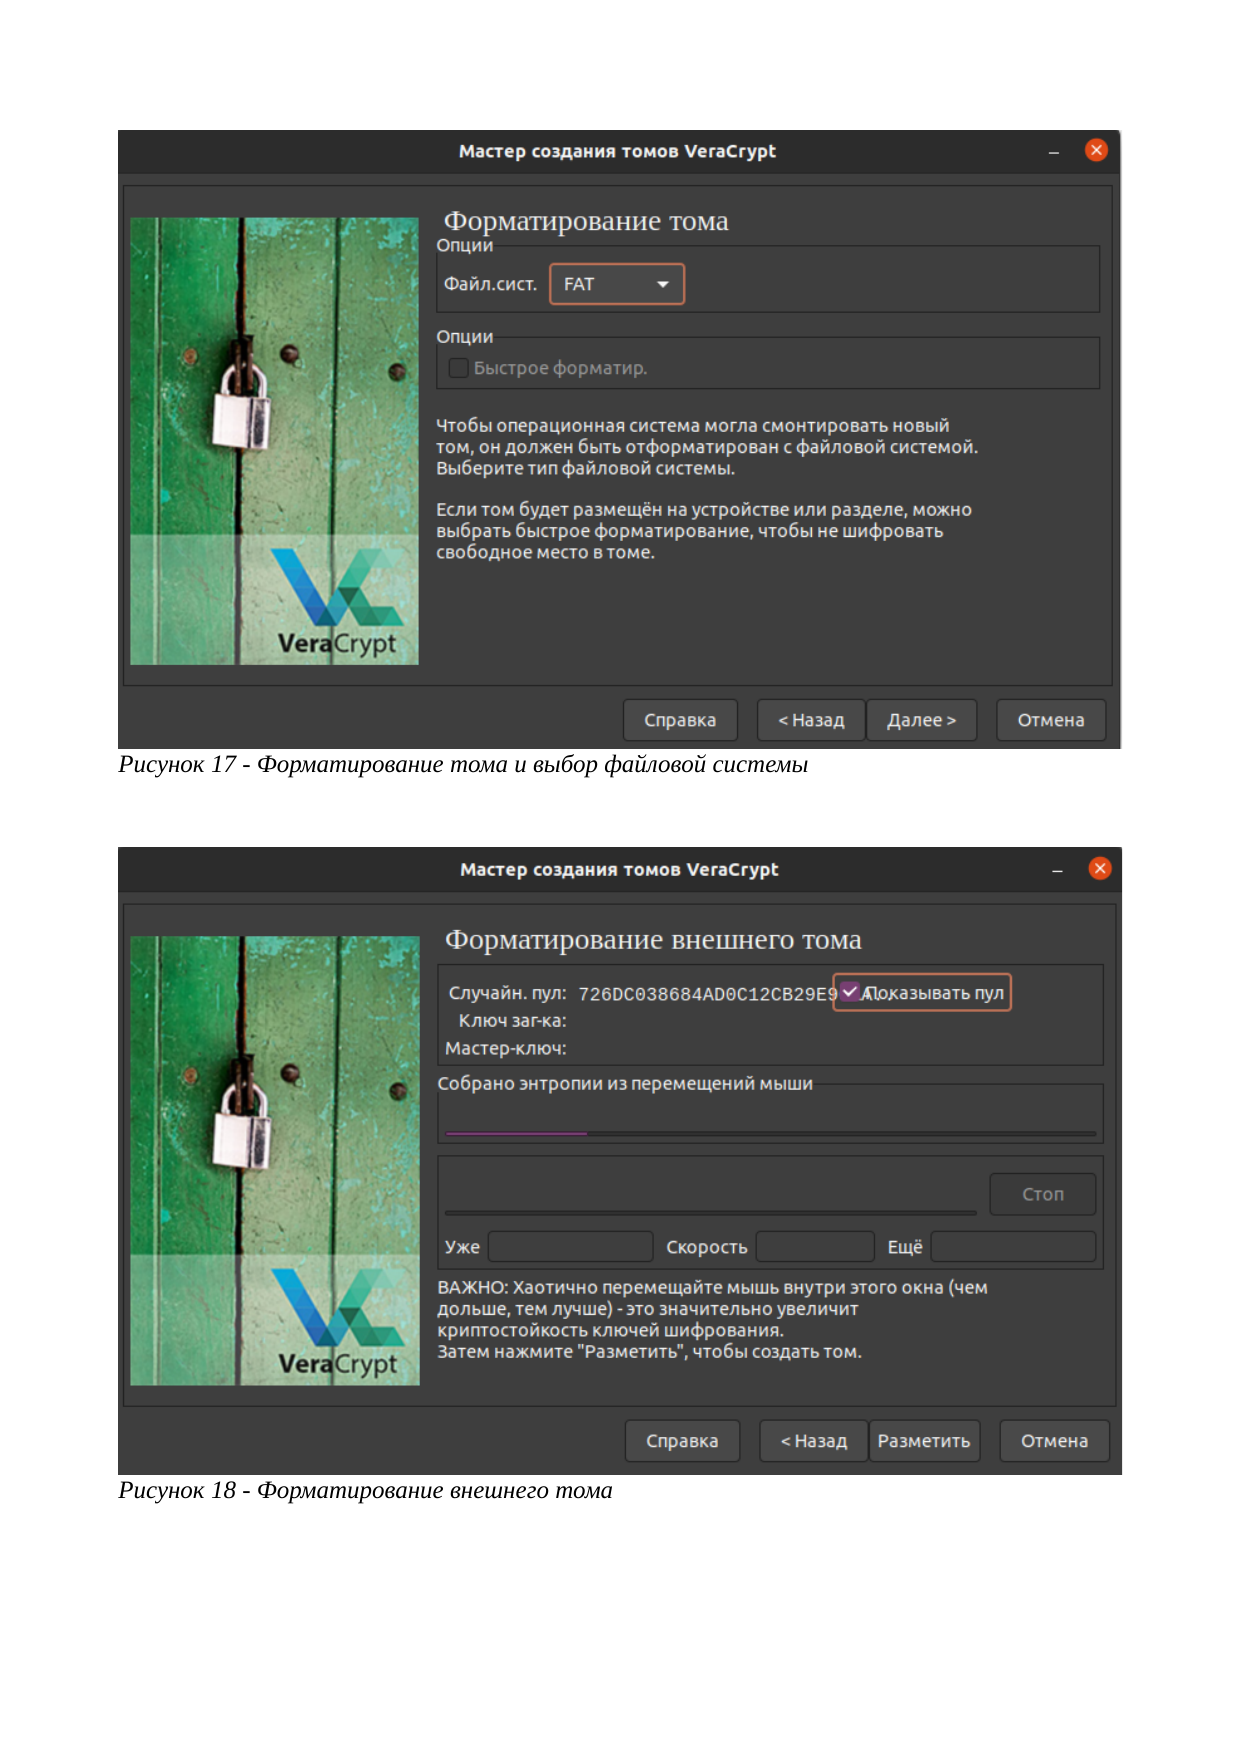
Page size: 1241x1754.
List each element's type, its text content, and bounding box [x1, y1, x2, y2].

picture [118, 847, 1123, 1475]
text Рисунок 18 - Форматирование внешнего тома [118, 1475, 1122, 1503]
picture [118, 130, 1123, 749]
text Рисунок 17 - Форматирование тома и выбор файловой системы [118, 749, 1122, 778]
